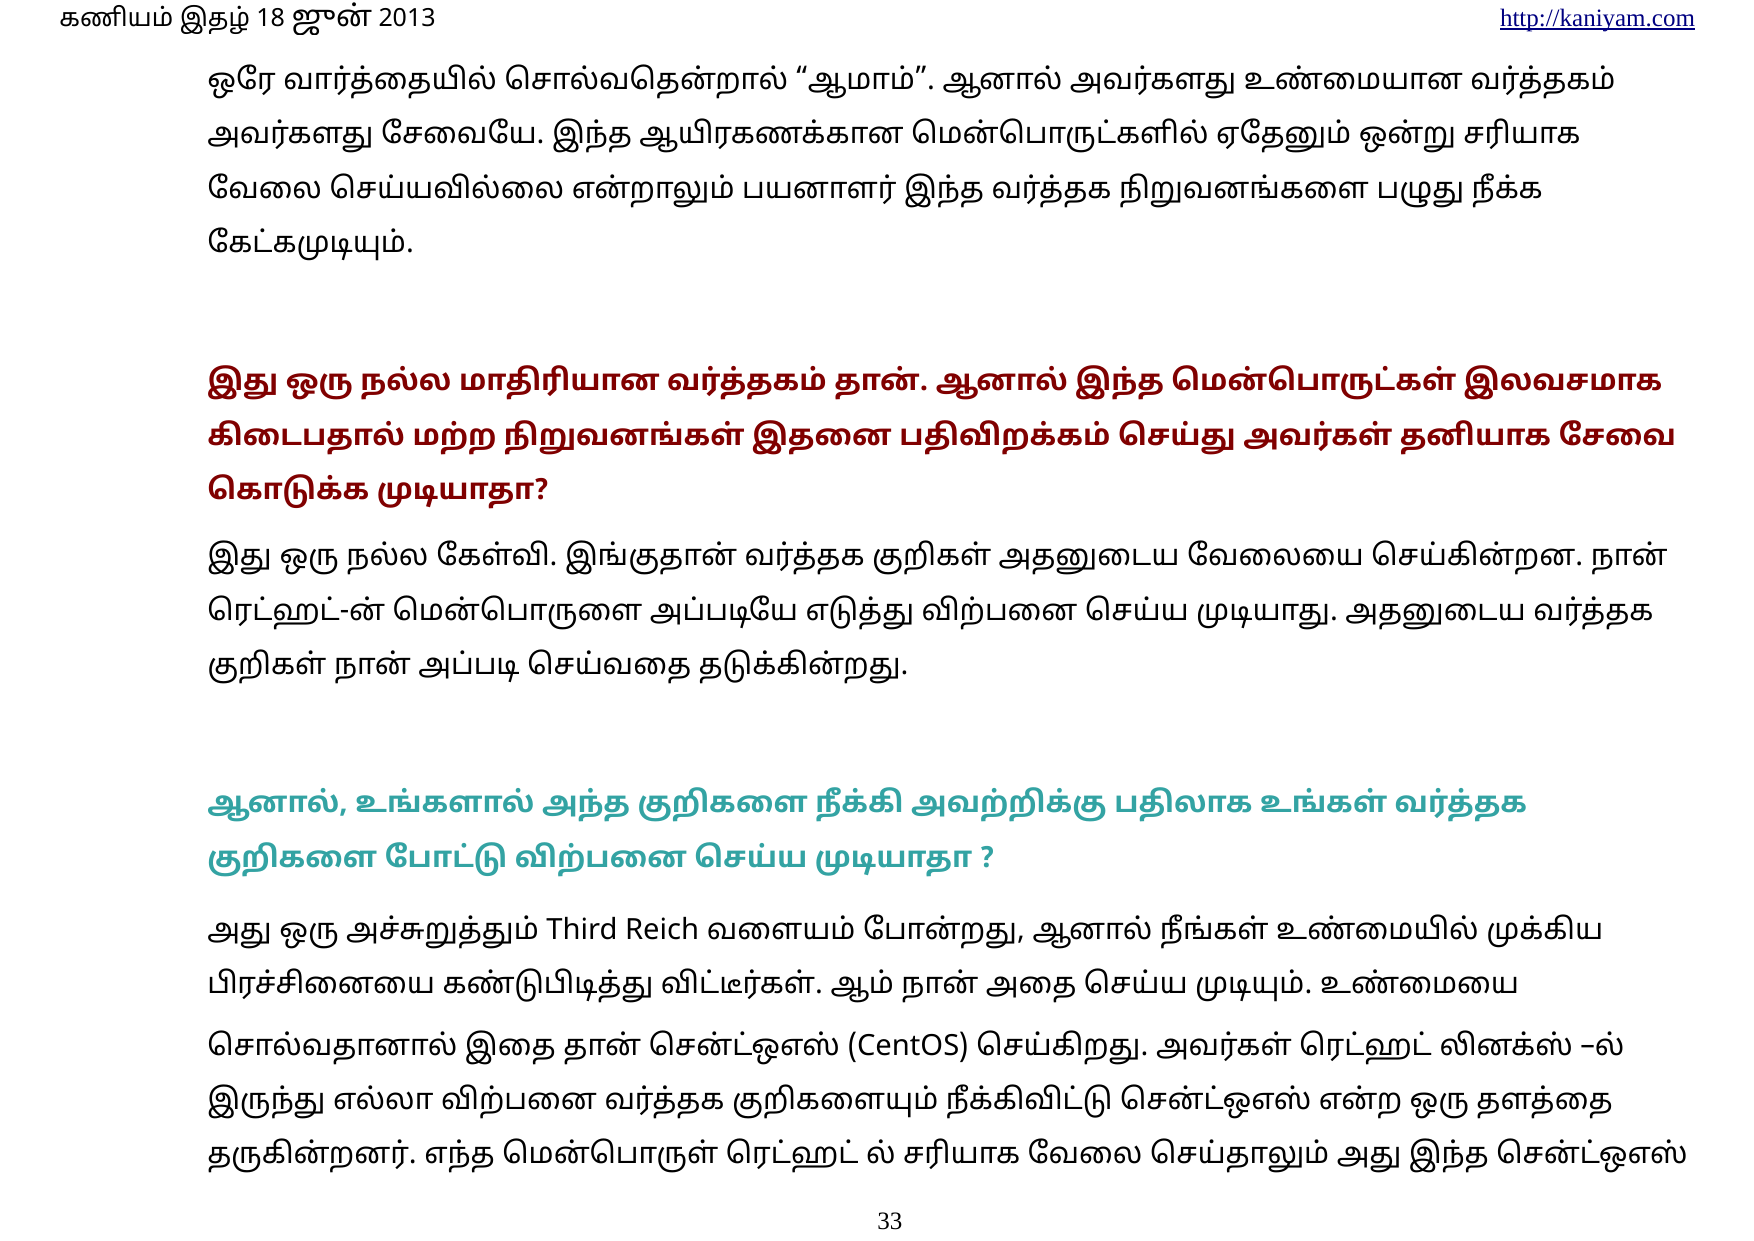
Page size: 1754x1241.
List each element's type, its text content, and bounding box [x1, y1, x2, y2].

text அது ஒரு அச்சுறுத்தும் Third Reich வளையம் போன்றது, ஆனால் நீங்கள் உண்மையில் முக்கிய பிரச்சினையை கண்டுபிடித்து விட்டீர்கள். ஆம் நான் அதை செய்ய முடியும். உண்மையை சொல்வதானால் இதை தான் சென்ட்ஒஎஸ் (CentOS) செய்கிறது. அவர்கள் ரெட்ஹட் லினக்ஸ் –ல் இருந்து எல்லா விற்பனை வர்த்தக குறிகளையும் நீக்கிவிட்டு சென்ட்ஒஎஸ் என்ற ஒரு தளத்தை தருகின்றனர். எந்த மென்பொருள் ரெட்ஹட் ல் சரியாக வேலை செய்தாலும் அது இந்த சென்ட்ஒஎஸ் [207, 908, 1695, 1174]
text இது ஒரு நல்ல கேள்வி. இங்குதான் வர்த்தக குறிகள் அதனுடைய வேலையை செய்கின்றன. நான் ரெட்ஹட்-ன் மென்பொருளை அப்படியே எடுத்து விற்பனை செய்ய முடியாது. அதனுடைய வர்த்தக குறிகள் நான் அப்படி செய்வதை தடுக்கின்றது. [207, 540, 1695, 685]
text ஒரே வார்த்தையில் சொல்வதென்றால் “ஆமாம்”. ஆனால் அவர்களது உண்மையான வர்த்தகம் அவர்களது சேவையே. இந்த ஆயிரகணக்கான மென்பொருட்களில் ஏதேனும் ஒன்று சரியாக வேலை செய்யவில்லை என்றாலும் பயனாளர் இந்த வர்த்தக நிறுவனங்களை பழுது நீக்க கேட்கமுடியும். [207, 64, 1695, 263]
text இது ஒரு நல்ல மாதிரியான வர்த்தகம் தான். ஆனால் இந்த மென்பொருட்கள் இலவசமாக கிடைபதால் மற்ற நிறுவனங்கள் இதனை பதிவிறக்கம் செய்து அவர்கள் தனியாக சேவை கொடுக்க முடியாதா? [207, 365, 1695, 510]
text ஆனால், உங்களால் அந்த குறிகளை நீக்கி அவற்றிக்கு பதிலாக உங்கள் வர்த்தக குறிகளை போட்டு விற்பனை செய்ய முடியாதா ? [207, 787, 1695, 878]
